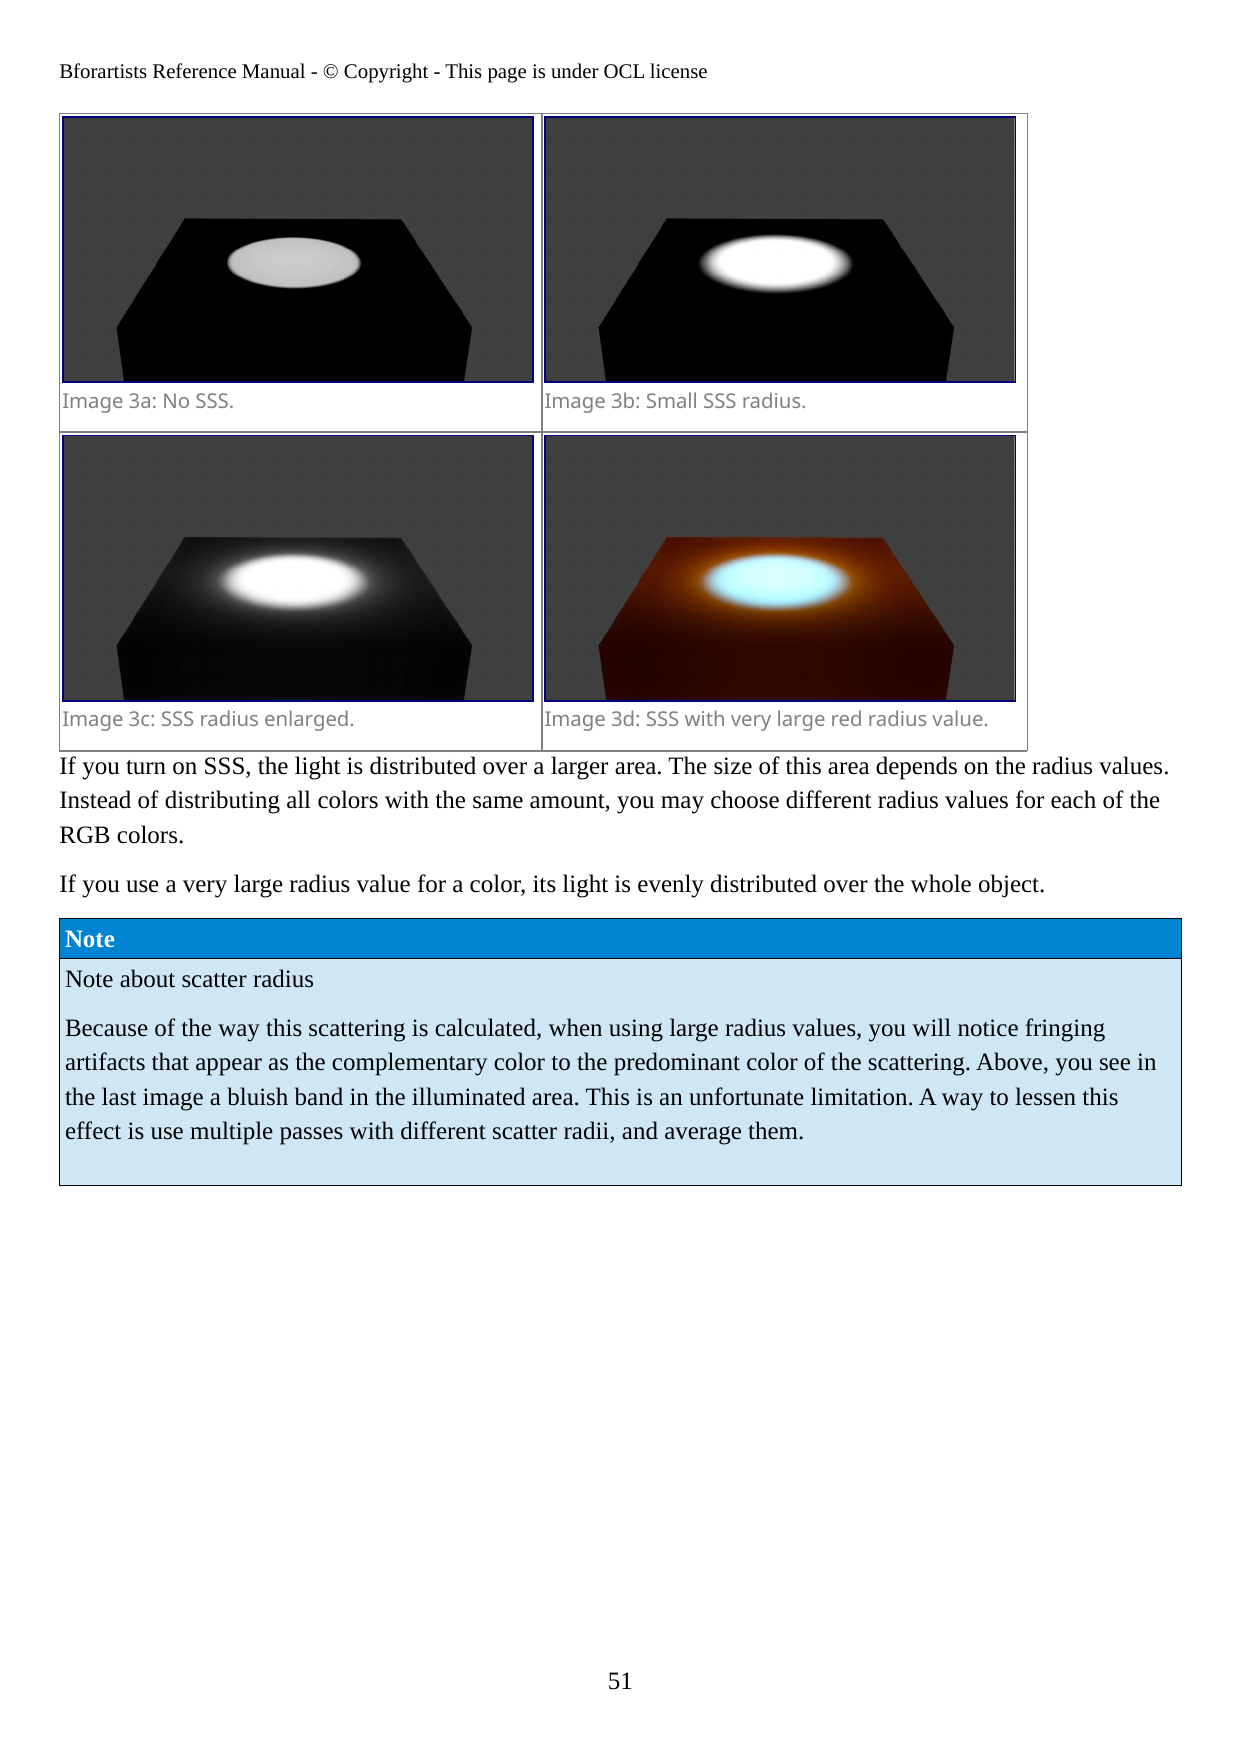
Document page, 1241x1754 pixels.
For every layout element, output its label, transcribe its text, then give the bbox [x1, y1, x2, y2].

table_header Note [60, 919, 1181, 958]
table_cell Image 3c: SSS radius enlarged. [60, 433, 541, 750]
table_header Image 3a: No SSS. [60, 114, 541, 431]
picture [546, 118, 1015, 381]
picture [64, 118, 532, 381]
picture [64, 436, 532, 700]
picture [546, 436, 1015, 700]
text If you turn on SSS, the light is distributed over a larger area. The size of this area depends on the radius values. Instead of distributing all colors with the same amount, you may choose different radius values for each of the RGB colors. [59, 751, 1181, 848]
table_header Image 3b: Small SSS radius. [543, 114, 1027, 431]
table_cell Note about scatter radius Because of the way this scattering is calculated, when using large radius values, you will notice fringing artifacts that appear as the complementary color to the predominant color of the scattering. Above, you see in the last image a bluish band in the illuminated area. This is an unfortunate limitation. A way to lessen this effect is use multiple passes with different scatter radii, and average them. [60, 959, 1181, 1185]
table_cell Image 3d: SSS with very large red radius value. [543, 433, 1027, 750]
text If you use a very large radius value for a color, its light is evenly distributed over the whole object. [59, 869, 1181, 897]
